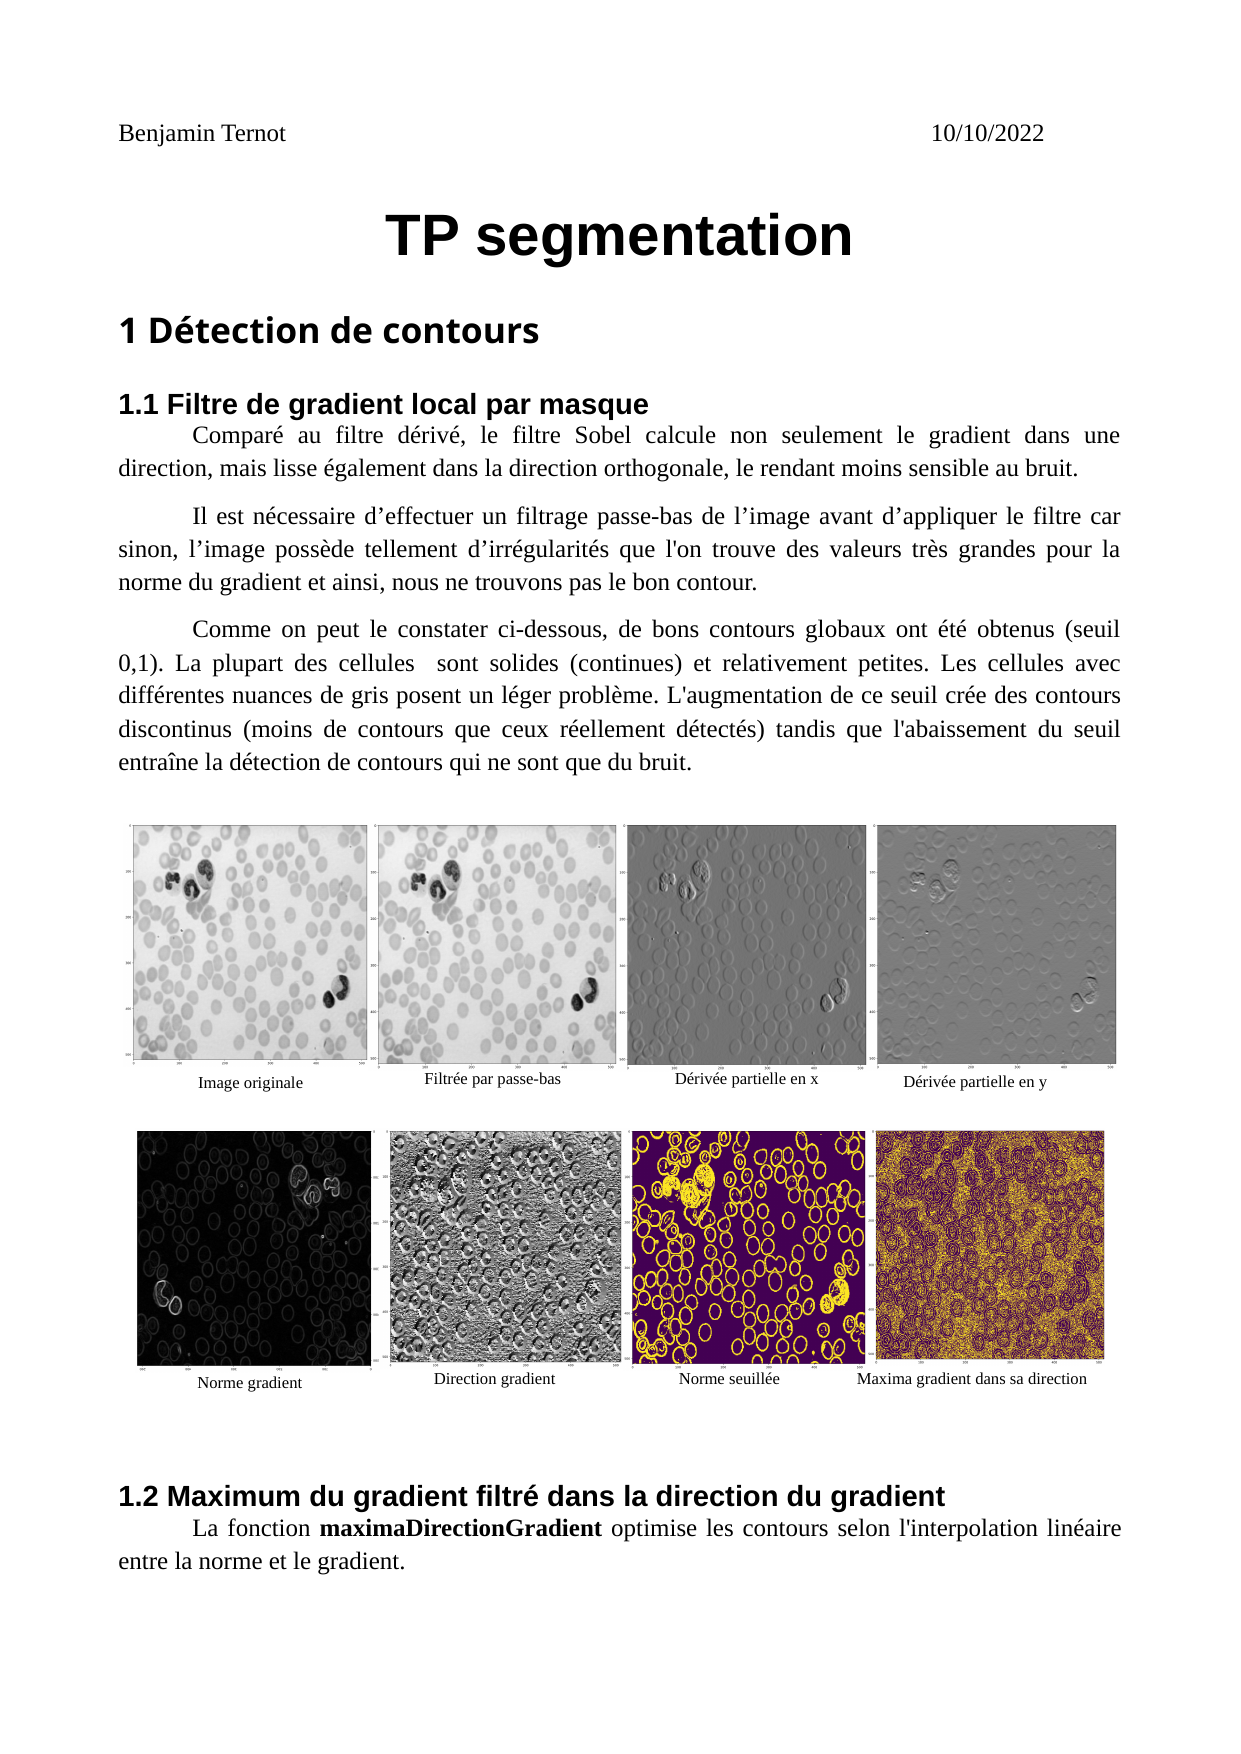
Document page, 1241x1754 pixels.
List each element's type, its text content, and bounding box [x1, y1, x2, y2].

text TP segmentation [118, 201, 1122, 268]
text Comparé au filtre dérivé, le filtre Sobel calcule non seulement le gradient dans une direction, mais lisse également dans la direction orthogonale, le rendant moins sensible au bruit. [118, 420, 1122, 482]
text Comme on peut le constater ci-dessous, de bons contours globaux ont été obtenus (seuil 0,1). La plupart des cellules sont solides (continues) et relativement petites. Les cellules avec différentes nuances de gris posent un léger problème. L'augmentation de ce seuil crée des contours discontinus (moins de contours que ceux réellement détectés) tandis que l'abaissement du seuil entraîne la détection de contours qui ne sont que du bruit. [118, 614, 1122, 775]
text Benjamin Ternot 10/10/2022 [118, 118, 1122, 147]
text La fonction maximaDirectionGradient optimise les contours selon l'interpolation linéaire entre la norme et le gradient. [118, 1513, 1122, 1574]
subtitle 1 Détection de contours [118, 305, 1122, 353]
text Il est nécessaire d’effectuer un filtrage passe-bas de l’image avant d’appliquer le filtre car sinon, l’image possède tellement d’irrégularités que l'on trouve des valeurs très grandes pour la norme du gradient et ainsi, nous ne trouvons pas le bon contour. [118, 501, 1122, 596]
subtitle 1.2 Maximum du gradient filtré dans la direction du gradient [118, 1479, 1122, 1513]
subtitle 1.1 Filtre de gradient local par masque [118, 387, 1122, 420]
